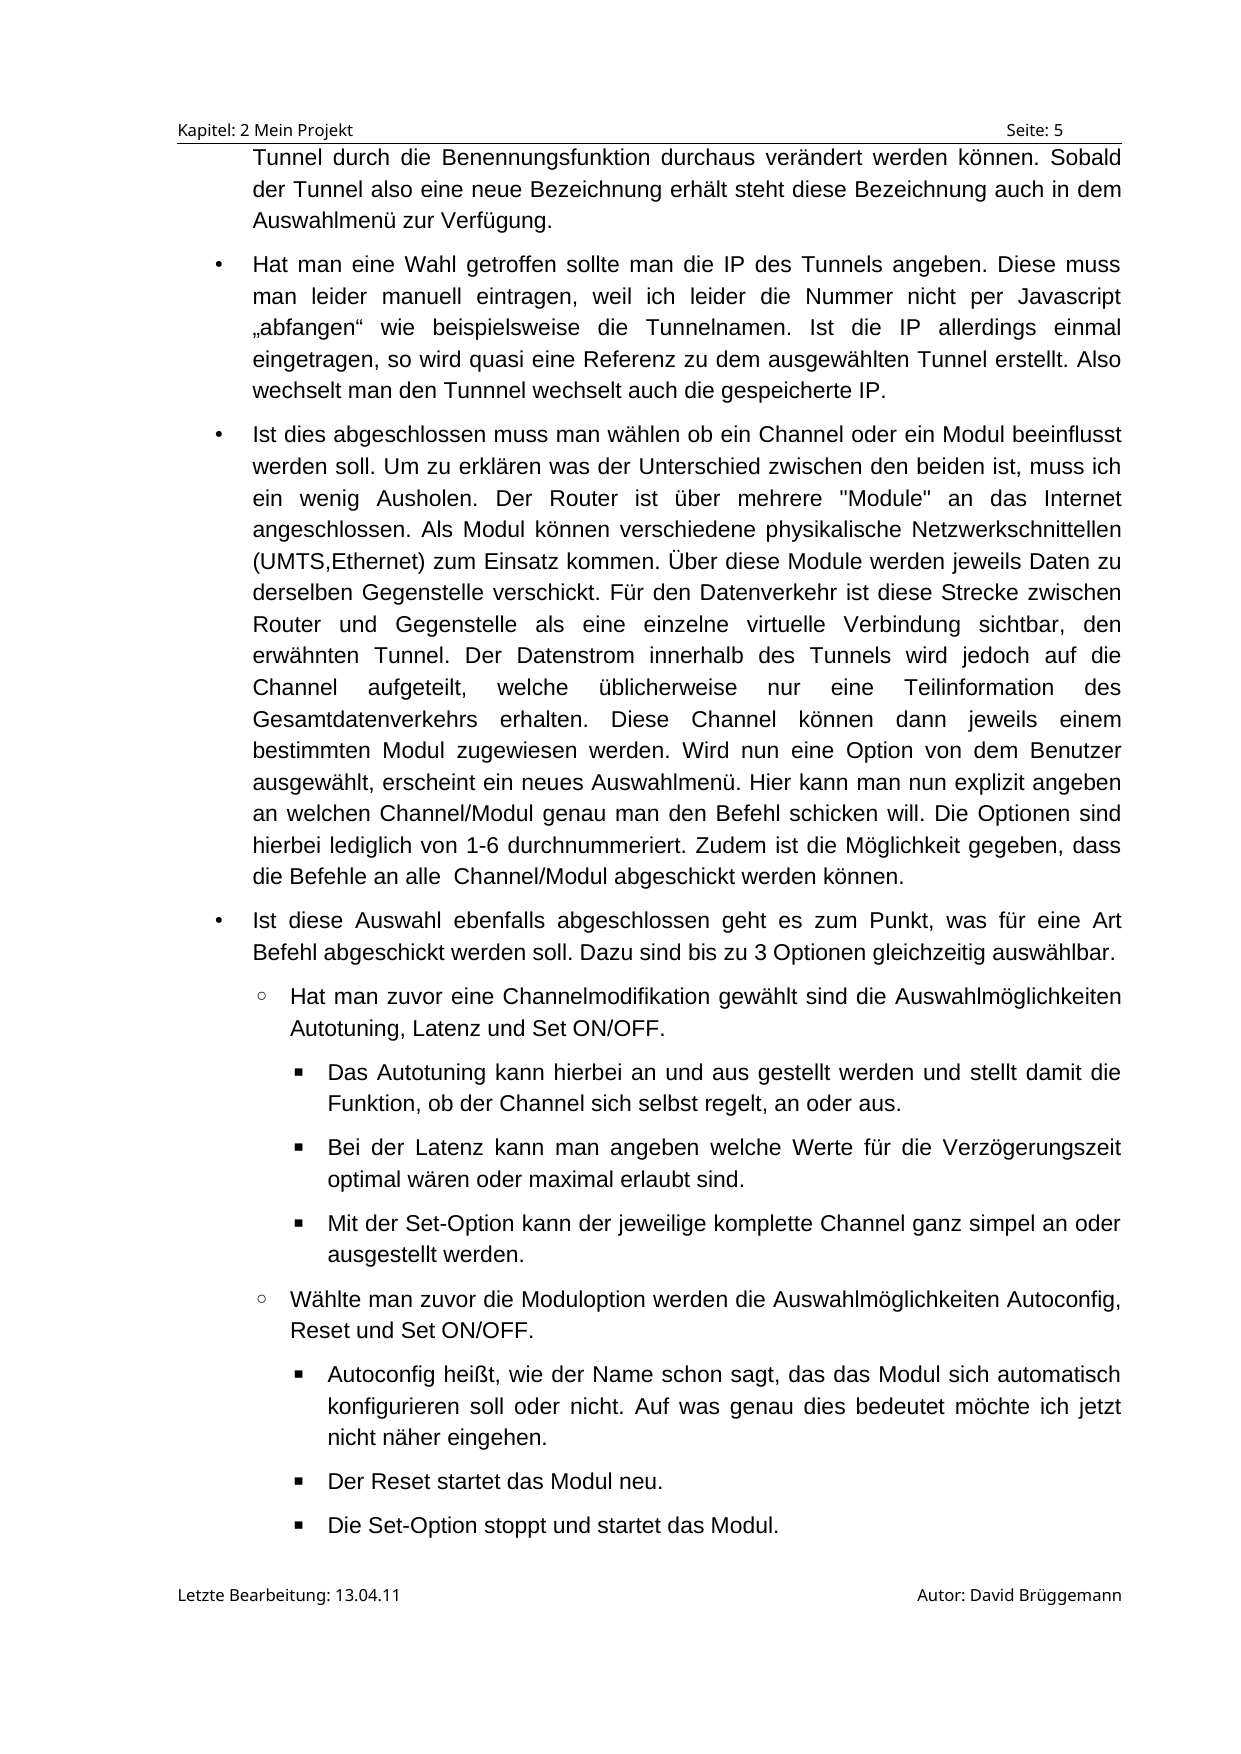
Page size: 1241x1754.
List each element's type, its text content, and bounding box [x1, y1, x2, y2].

list Die Set-Option stoppt und startet das Modul. [290, 1512, 1122, 1539]
list Ist dies abgeschlossen muss man wählen ob ein Channel oder ein Modul beeinflusst werden soll. Um zu erklären was der Unterschied zwischen den beiden ist, muss ich ein wenig Ausholen. Der Router ist über mehrere "Module" an das Internet angeschlossen. Als Modul können verschiedene physikalische Netzwerkschnittellen (UMTS,Ethernet) zum Einsatz kommen. Über diese Module werden jeweils Daten zu derselben Gegenstelle verschickt. Für den Datenverkehr ist diese Strecke zwischen Router und Gegenstelle als eine einzelne virtuelle Verbindung sichtbar, den erwähnten Tunnel. Der Datenstrom innerhalb des Tunnels wird jedoch auf die Channel aufgeteilt, welche üblicherweise nur eine Teilinformation des Gesamtdatenverkehrs erhalten. Diese Channel können dann jeweils einem bestimmten Modul zugewiesen werden. Wird nun eine Option von dem Benutzer ausgewählt, erscheint ein neues Auswahlmenü. Hier kann man nun explizit angeben an welchen Channel/Modul genau man den Befehl schicken will. Die Optionen sind hierbei lediglich von 1-6 durchnummeriert. Zudem ist die Möglichkeit gegeben, dass die Befehle an alle Channel/Modul abgeschickt werden können. [215, 421, 1122, 890]
list Hat man eine Wahl getroffen sollte man die IP des Tunnels angeben. Diese muss man leider manuell eintragen, weil ich leider die Nummer nicht per Javascript „abfangen“ wie beispielsweise die Tunnelnamen. Ist die IP allerdings einmal eingetragen, so wird quasi eine Referenz zu dem ausgewählten Tunnel erstellt. Also wechselt man den Tunnnel wechselt auch die gespeicherte IP. [215, 251, 1122, 404]
list Bei der Latenz kann man angeben welche Werte für die Verzögerungszeit optimal wären oder maximal erlaubt sind. [290, 1134, 1122, 1192]
list Das Autotuning kann hierbei an und aus gestellt werden und stellt damit die Funktion, ob der Channel sich selbst regelt, an oder aus. [290, 1059, 1122, 1117]
list Der Reset startet das Modul neu. [290, 1468, 1122, 1495]
list Mit der Set-Option kann der jeweilige komplette Channel ganz simpel an oder ausgestellt werden. [290, 1210, 1122, 1268]
list Hat man zuvor eine Channelmodifikation gewählt sind die Auswahlmöglichkeiten Autotuning, Latenz und Set ON/OFF. [252, 983, 1122, 1041]
list Autoconfig heißt, wie der Name schon sagt, das das Modul sich automatisch konfigurieren soll oder nicht. Auf was genau dies bedeutet möchte ich jetzt nicht näher eingehen. [290, 1361, 1122, 1451]
list Wählte man zuvor die Moduloption werden die Auswahlmöglichkeiten Autoconfig, Reset und Set ON/OFF. [252, 1286, 1122, 1343]
list Tunnel durch die Benennungsfunktion durchaus verändert werden können. Sobald der Tunnel also eine neue Bezeichnung erhält steht diese Bezeichnung auch in dem Auswahlmenü zur Verfügung. [215, 144, 1122, 233]
list Ist diese Auswahl ebenfalls abgeschlossen geht es zum Punkt, was für eine Art Befehl abgeschickt werden soll. Dazu sind bis zu 3 Optionen gleichzeitig auswählbar. [215, 907, 1122, 965]
